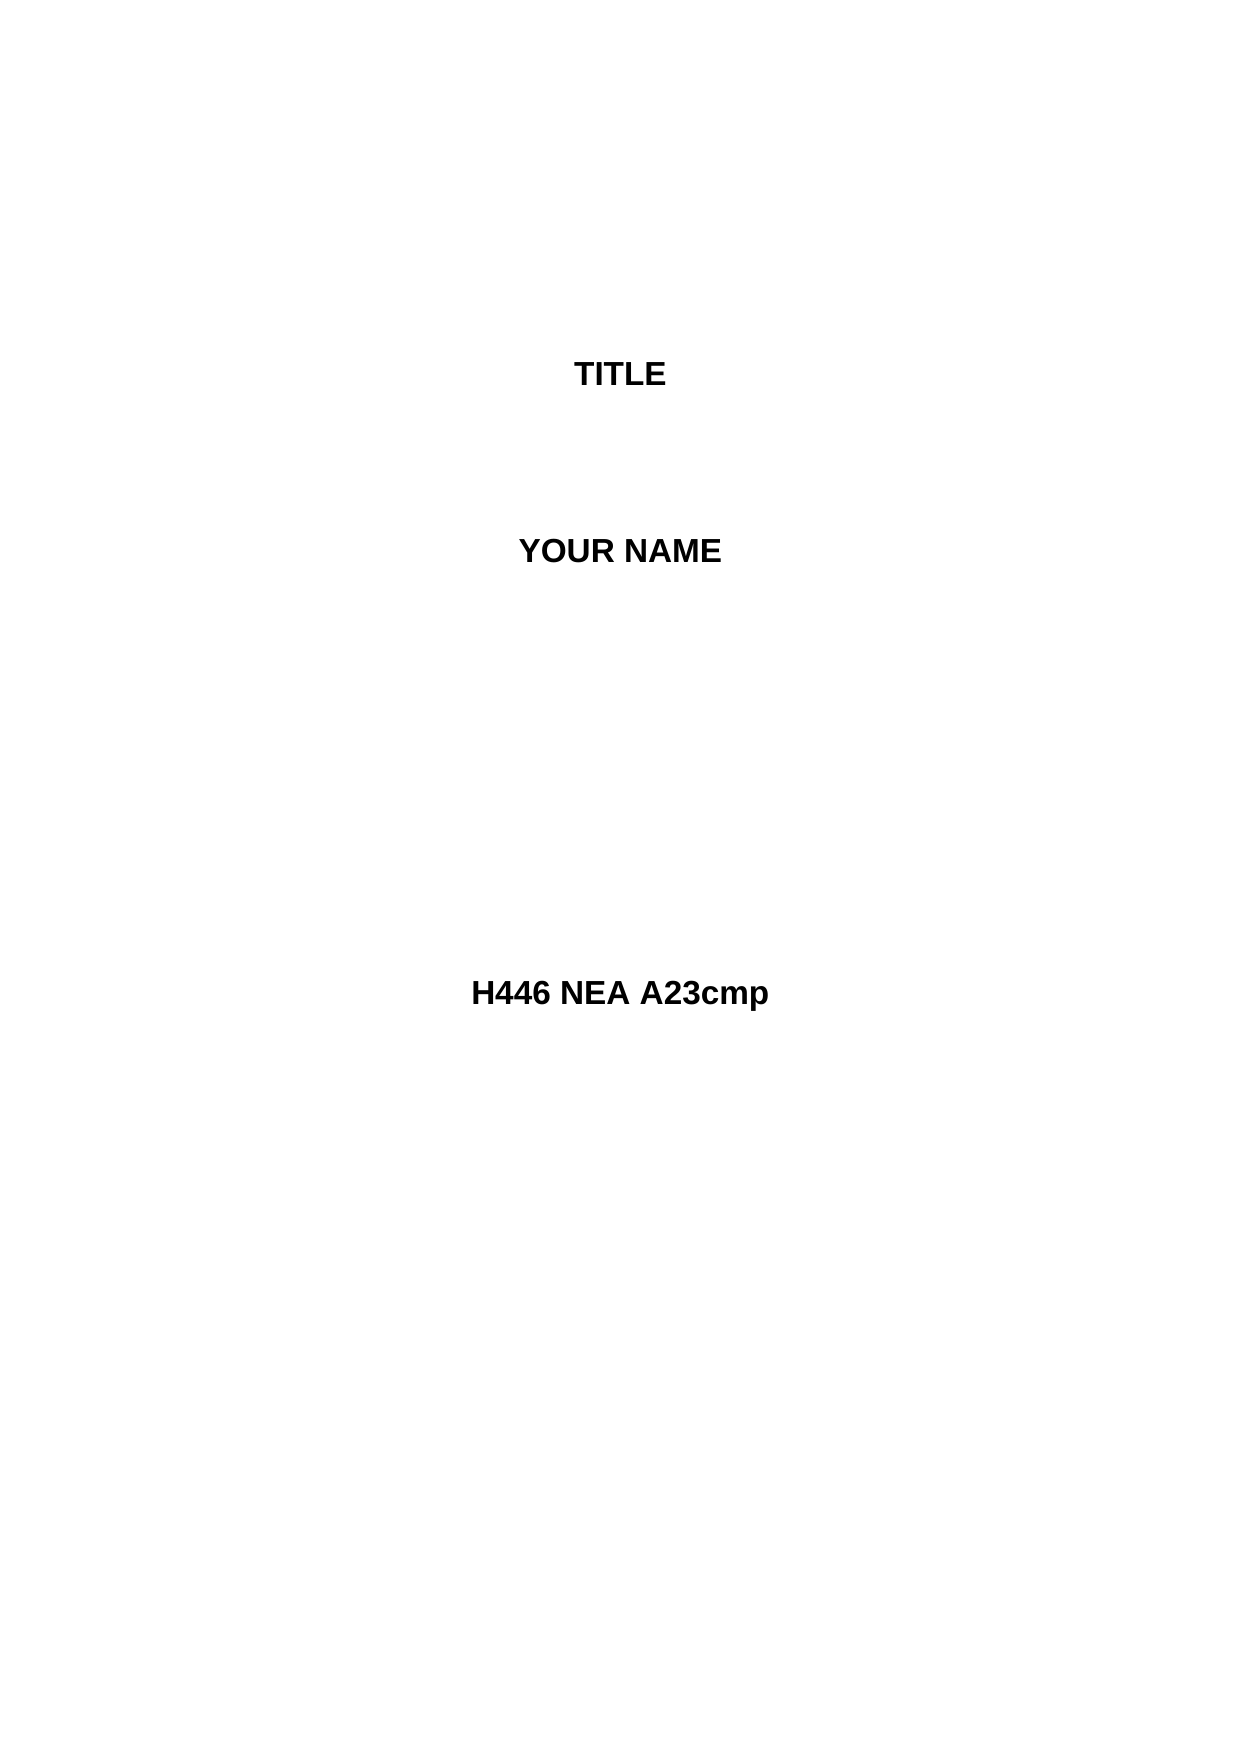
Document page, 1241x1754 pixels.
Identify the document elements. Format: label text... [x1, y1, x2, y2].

text YOUR NAME [88, 531, 1152, 569]
text H446 NEA A23cmp [88, 973, 1152, 1011]
text TITLE [88, 354, 1152, 393]
